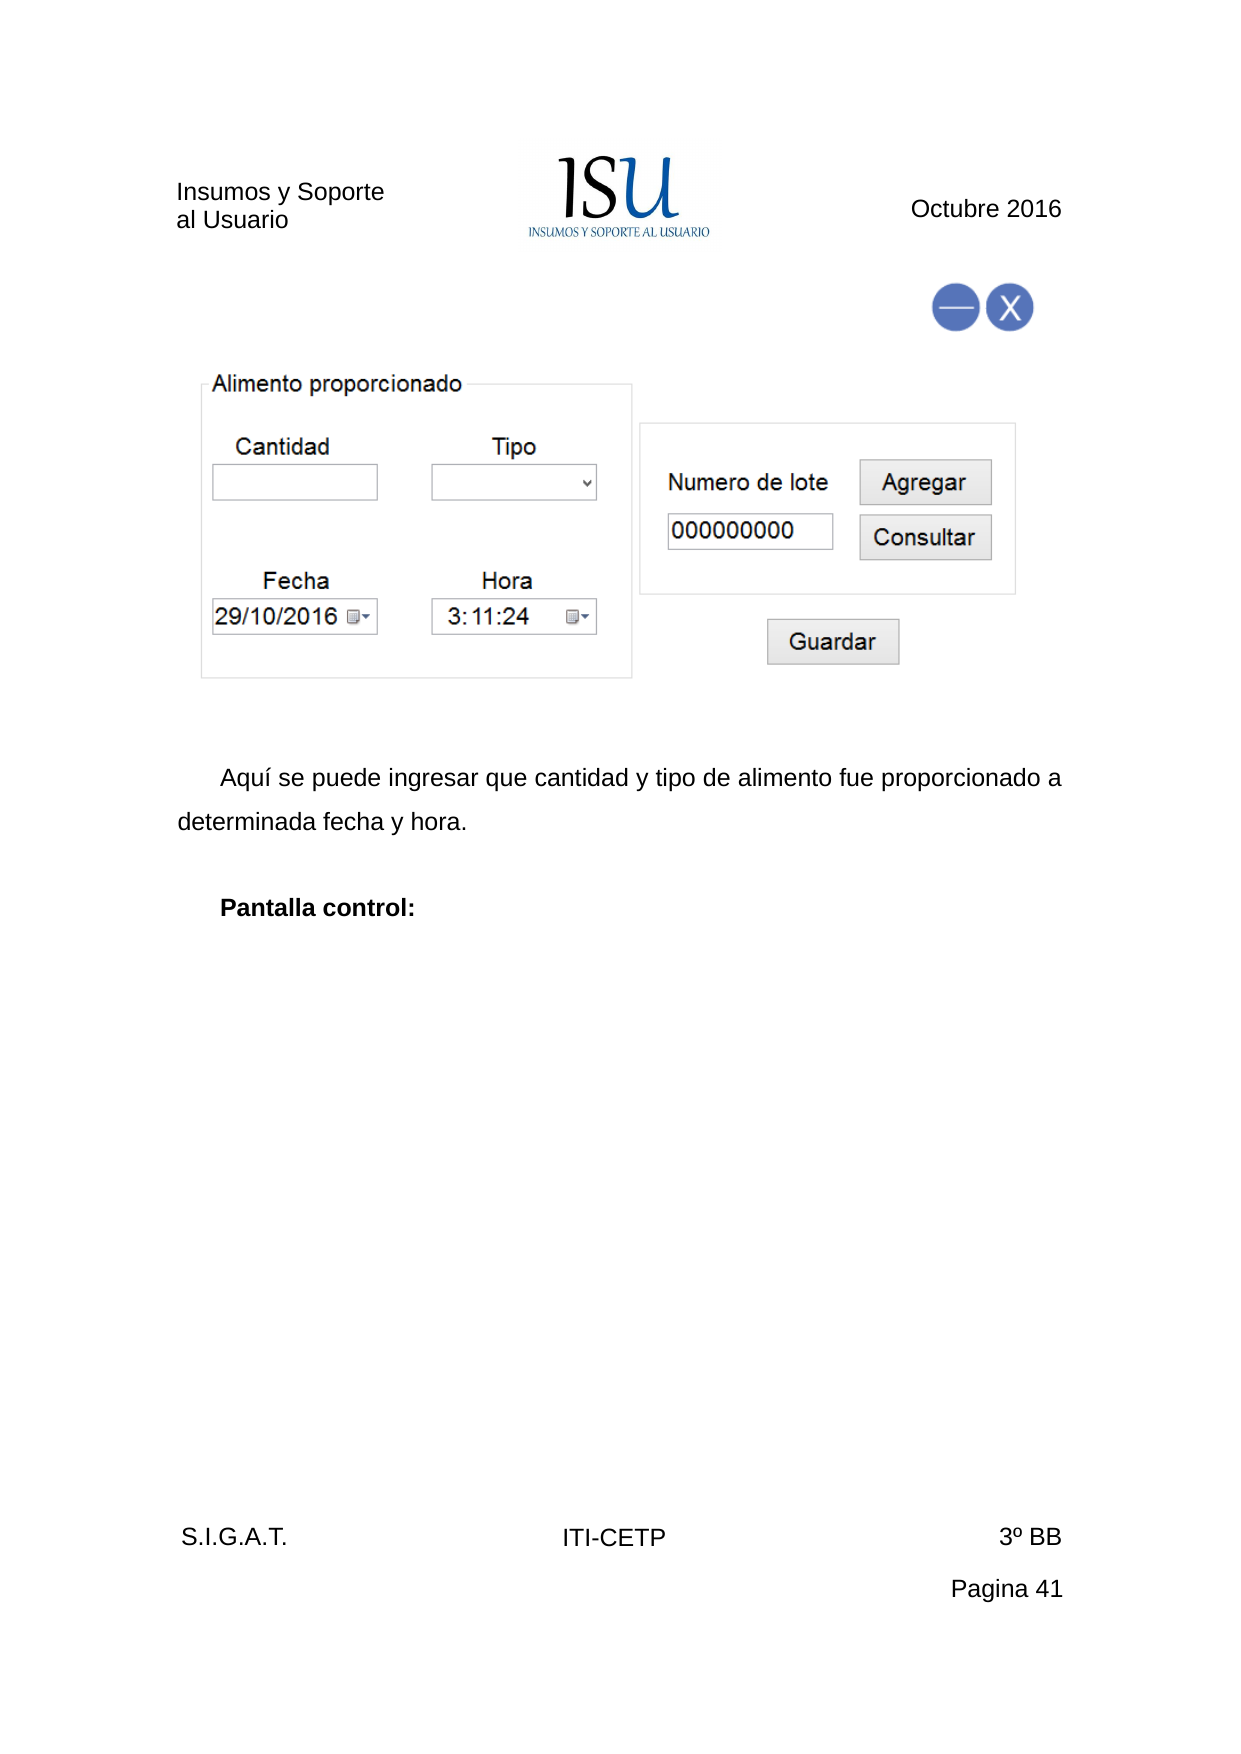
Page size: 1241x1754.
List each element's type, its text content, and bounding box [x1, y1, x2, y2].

text Aquí se puede ingresar que cantidad y tipo de alimento fue proporcionado a determinada fecha y hora. [177, 749, 1063, 835]
picture [517, 138, 723, 252]
text Pantalla control: [177, 893, 1063, 922]
